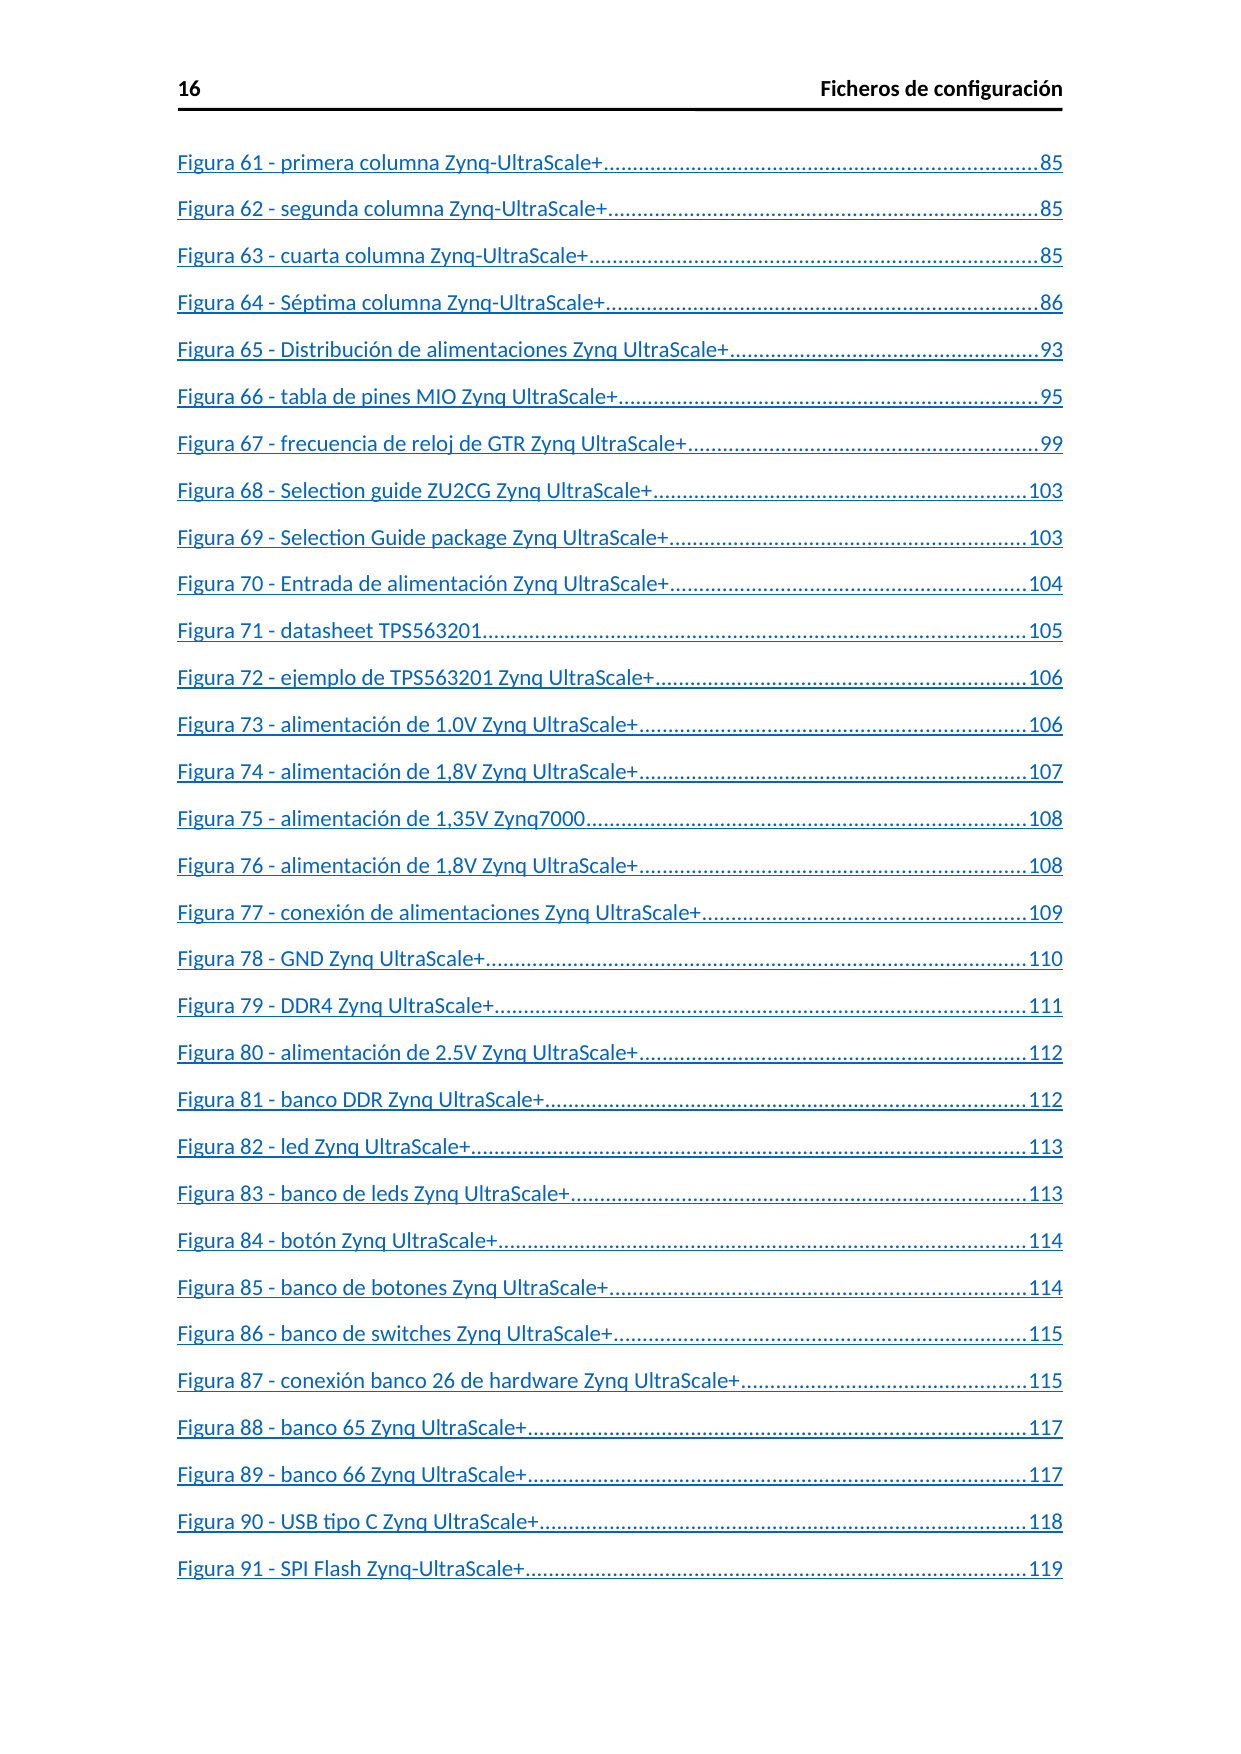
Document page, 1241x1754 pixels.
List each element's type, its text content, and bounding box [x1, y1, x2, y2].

text Figura 76 - alimentación de 1,8V Zynq UltraScale+ 108 [177, 851, 1063, 875]
text Figura 69 - Selection Guide package Zynq UltraScale+ 103 [177, 523, 1063, 547]
text Figura 85 - banco de botones Zynq UltraScale+ 114 [177, 1273, 1063, 1297]
text Figura 61 - primera columna Zynq-UltraScale+ 85 [177, 148, 1063, 172]
text Figura 66 - tabla de pines MIO Zynq UltraScale+ 95 [177, 382, 1063, 406]
text Figura 65 - Distribución de alimentaciones Zynq UltraScale+ 93 [177, 335, 1063, 359]
text Figura 78 - GND Zynq UltraScale+ 110 [177, 944, 1063, 969]
text Figura 62 - segunda columna Zynq-UltraScale+ 85 [177, 194, 1063, 219]
text Figura 80 - alimentación de 2.5V Zynq UltraScale+ 112 [177, 1038, 1063, 1062]
text Figura 86 - banco de switches Zynq UltraScale+ 115 [177, 1319, 1063, 1344]
text Figura 68 - Selection guide ZU2CG Zynq UltraScale+ 103 [177, 476, 1063, 500]
text Figura 67 - frecuencia de reloj de GTR Zynq UltraScale+ 99 [177, 429, 1063, 453]
text Figura 87 - conexión banco 26 de hardware Zynq UltraScale+ 115 [177, 1366, 1063, 1391]
text Figura 84 - botón Zynq UltraScale+ 114 [177, 1226, 1063, 1250]
text Figura 70 - Entrada de alimentación Zynq UltraScale+ 104 [177, 569, 1063, 594]
text Figura 77 - conexión de alimentaciones Zynq UltraScale+ 109 [177, 898, 1063, 922]
text Figura 82 - led Zynq UltraScale+ 113 [177, 1132, 1063, 1156]
text Figura 90 - USB tipo C Zynq UltraScale+ 118 [177, 1507, 1063, 1531]
text Figura 74 - alimentación de 1,8V Zynq UltraScale+ 107 [177, 757, 1063, 781]
text Figura 81 - banco DDR Zynq UltraScale+ 112 [177, 1085, 1063, 1109]
text Figura 75 - alimentación de 1,35V Zynq7000 108 [177, 804, 1063, 828]
text Figura 72 - ejemplo de TPS563201 Zynq UltraScale+ 106 [177, 663, 1063, 687]
text Figura 83 - banco de leds Zynq UltraScale+ 113 [177, 1179, 1063, 1203]
text Figura 91 - SPI Flash Zynq-UltraScale+ 119 [177, 1554, 1063, 1578]
text Figura 73 - alimentación de 1.0V Zynq UltraScale+ 106 [177, 710, 1063, 734]
text Figura 71 - datasheet TPS563201 105 [177, 616, 1063, 641]
text Figura 89 - banco 66 Zynq UltraScale+ 117 [177, 1460, 1063, 1484]
text Figura 63 - cuarta columna Zynq-UltraScale+ 85 [177, 241, 1063, 266]
text Figura 88 - banco 65 Zynq UltraScale+ 117 [177, 1413, 1063, 1437]
text Figura 64 - Séptima columna Zynq-UltraScale+ 86 [177, 288, 1063, 312]
text Figura 79 - DDR4 Zynq UltraScale+ 111 [177, 991, 1063, 1016]
